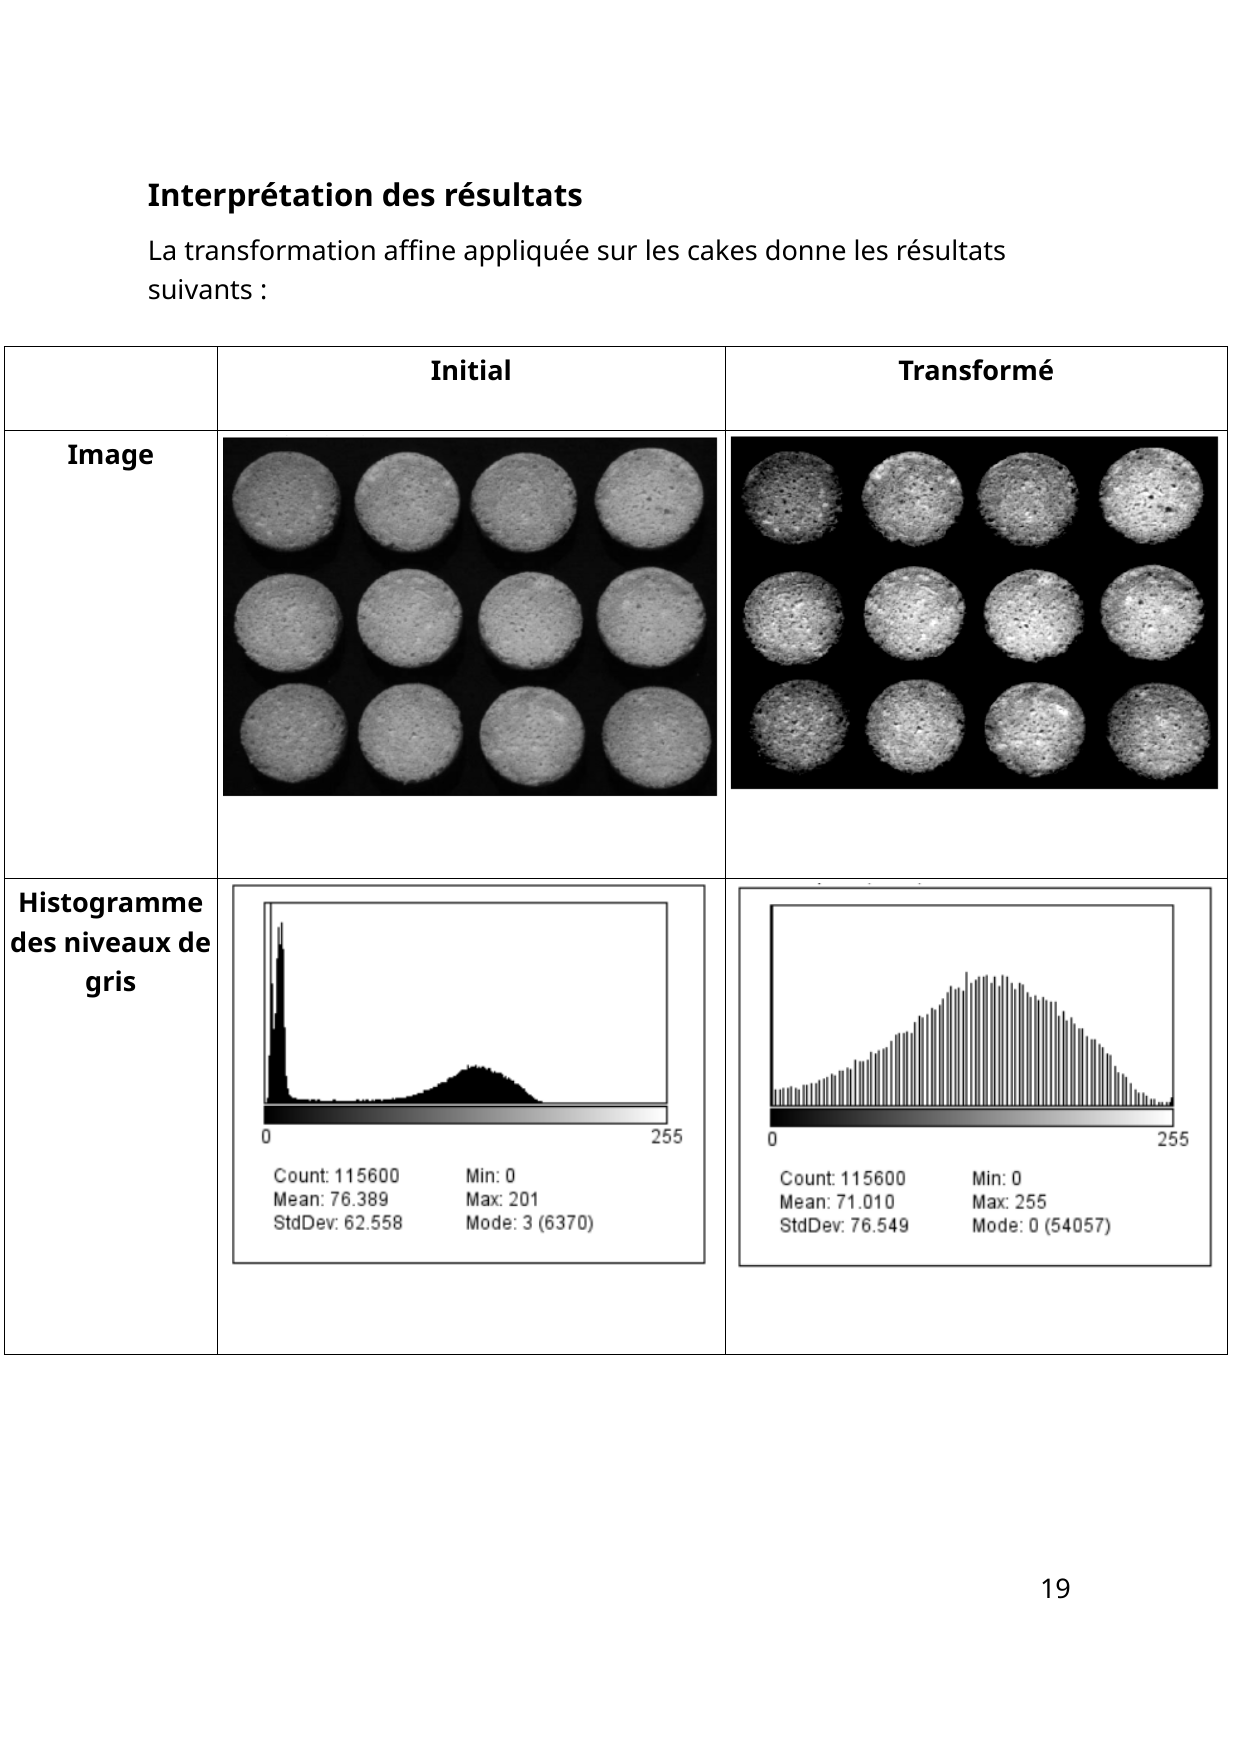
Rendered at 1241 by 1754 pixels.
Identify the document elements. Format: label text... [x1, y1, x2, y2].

table_cell [726, 879, 1227, 1354]
table_cell [218, 879, 725, 1354]
table_cell Image [5, 431, 217, 877]
text La transformation affine appliquée sur les cakes donne les résultats suivants : [148, 231, 1093, 308]
table_header [5, 347, 217, 430]
picture [231, 883, 711, 1270]
table_header Transformé [726, 347, 1227, 430]
picture [223, 435, 720, 797]
table_cell [218, 431, 725, 877]
picture [730, 435, 1222, 792]
table_cell Histogramme des niveaux de gris [5, 879, 217, 1354]
table_header Initial [218, 347, 725, 430]
picture [736, 883, 1216, 1274]
text Interprétation des résultats [148, 173, 1093, 215]
table_cell [726, 431, 1227, 877]
